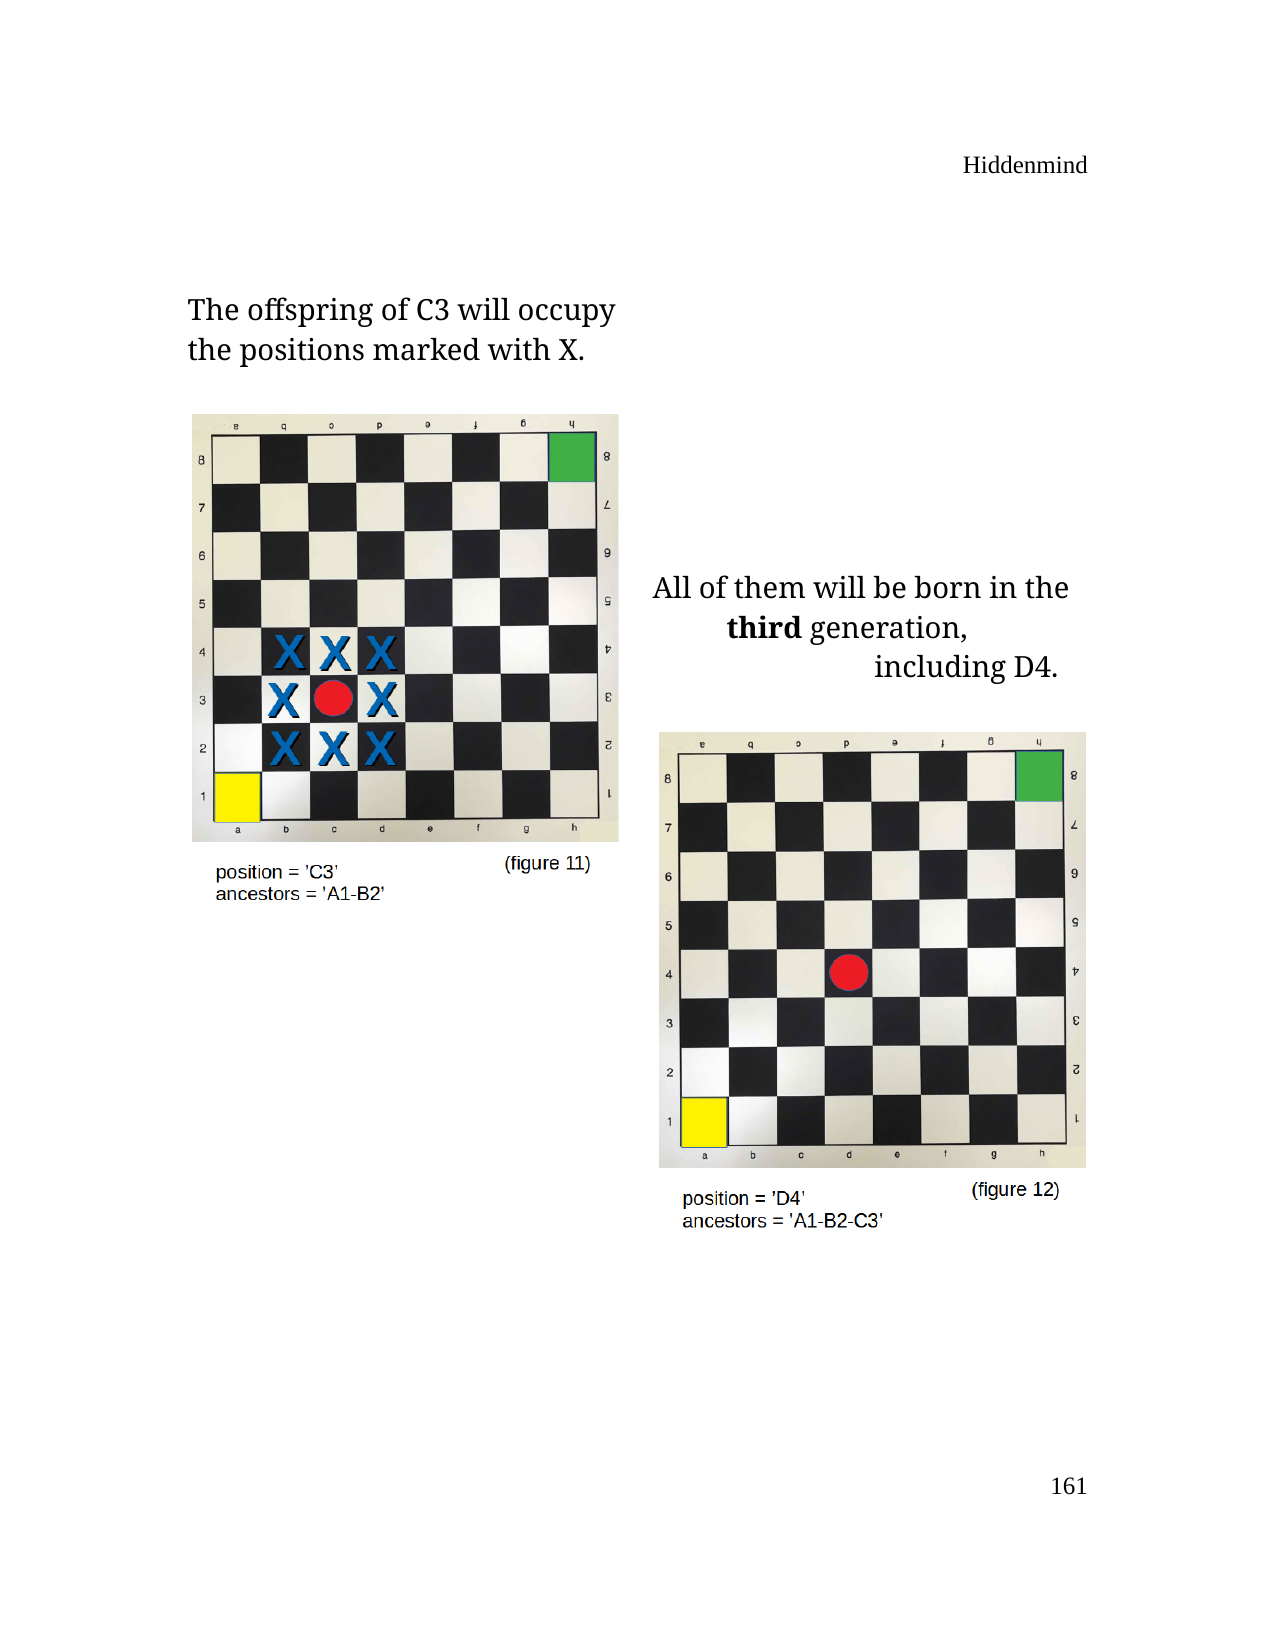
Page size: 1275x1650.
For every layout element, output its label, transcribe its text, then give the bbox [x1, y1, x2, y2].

text The offspring of C3 will occupy the positions marked with X. [187, 289, 622, 369]
text All of them will be born in the [652, 567, 1087, 607]
picture [187, 408, 623, 904]
text third generation, [652, 607, 1087, 647]
picture [652, 726, 1088, 1232]
text including D4. [652, 647, 1087, 686]
